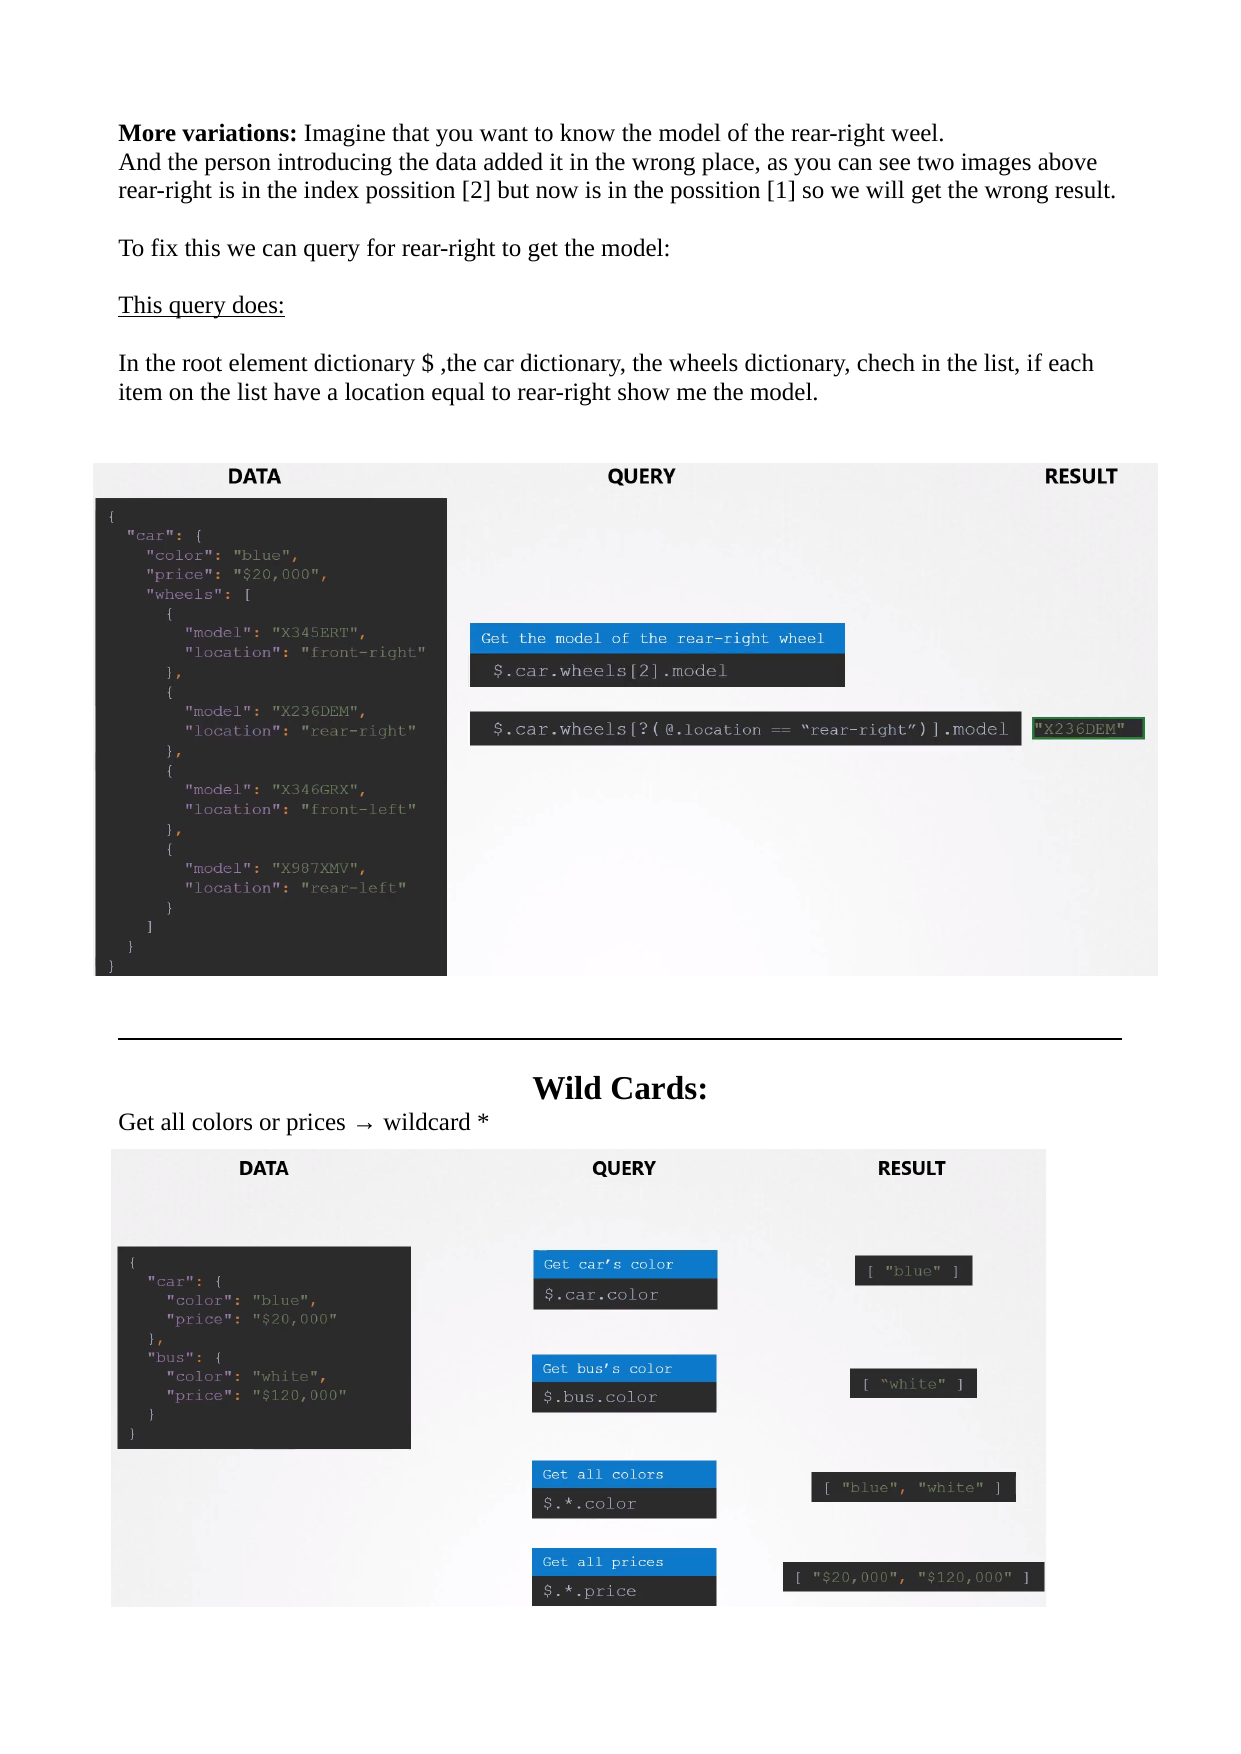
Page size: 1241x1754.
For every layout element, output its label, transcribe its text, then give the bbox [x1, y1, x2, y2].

text In the root element dictionary $ ,the car dictionary, the wheels dictionary, chech in the list, if each item on the list have a location equal to rear-right show me the model. [118, 348, 1122, 406]
text And the person introducing the data added it in the wrong place, as you can see two images above rear-right is in the index possition [2] but now is in the possition [1] so we will get the wrong result. [118, 147, 1122, 204]
text To fix this we can query for rear-right to get the model: [118, 233, 1122, 262]
picture [93, 463, 1158, 976]
picture [111, 1149, 1047, 1607]
text Get all colors or prices → wildcard * [118, 1107, 1122, 1136]
text Wild Cards: [118, 1069, 1122, 1107]
text More variations: Imagine that you want to know the model of the rear-right weel. [118, 118, 1122, 147]
text This query does: [118, 291, 1122, 319]
